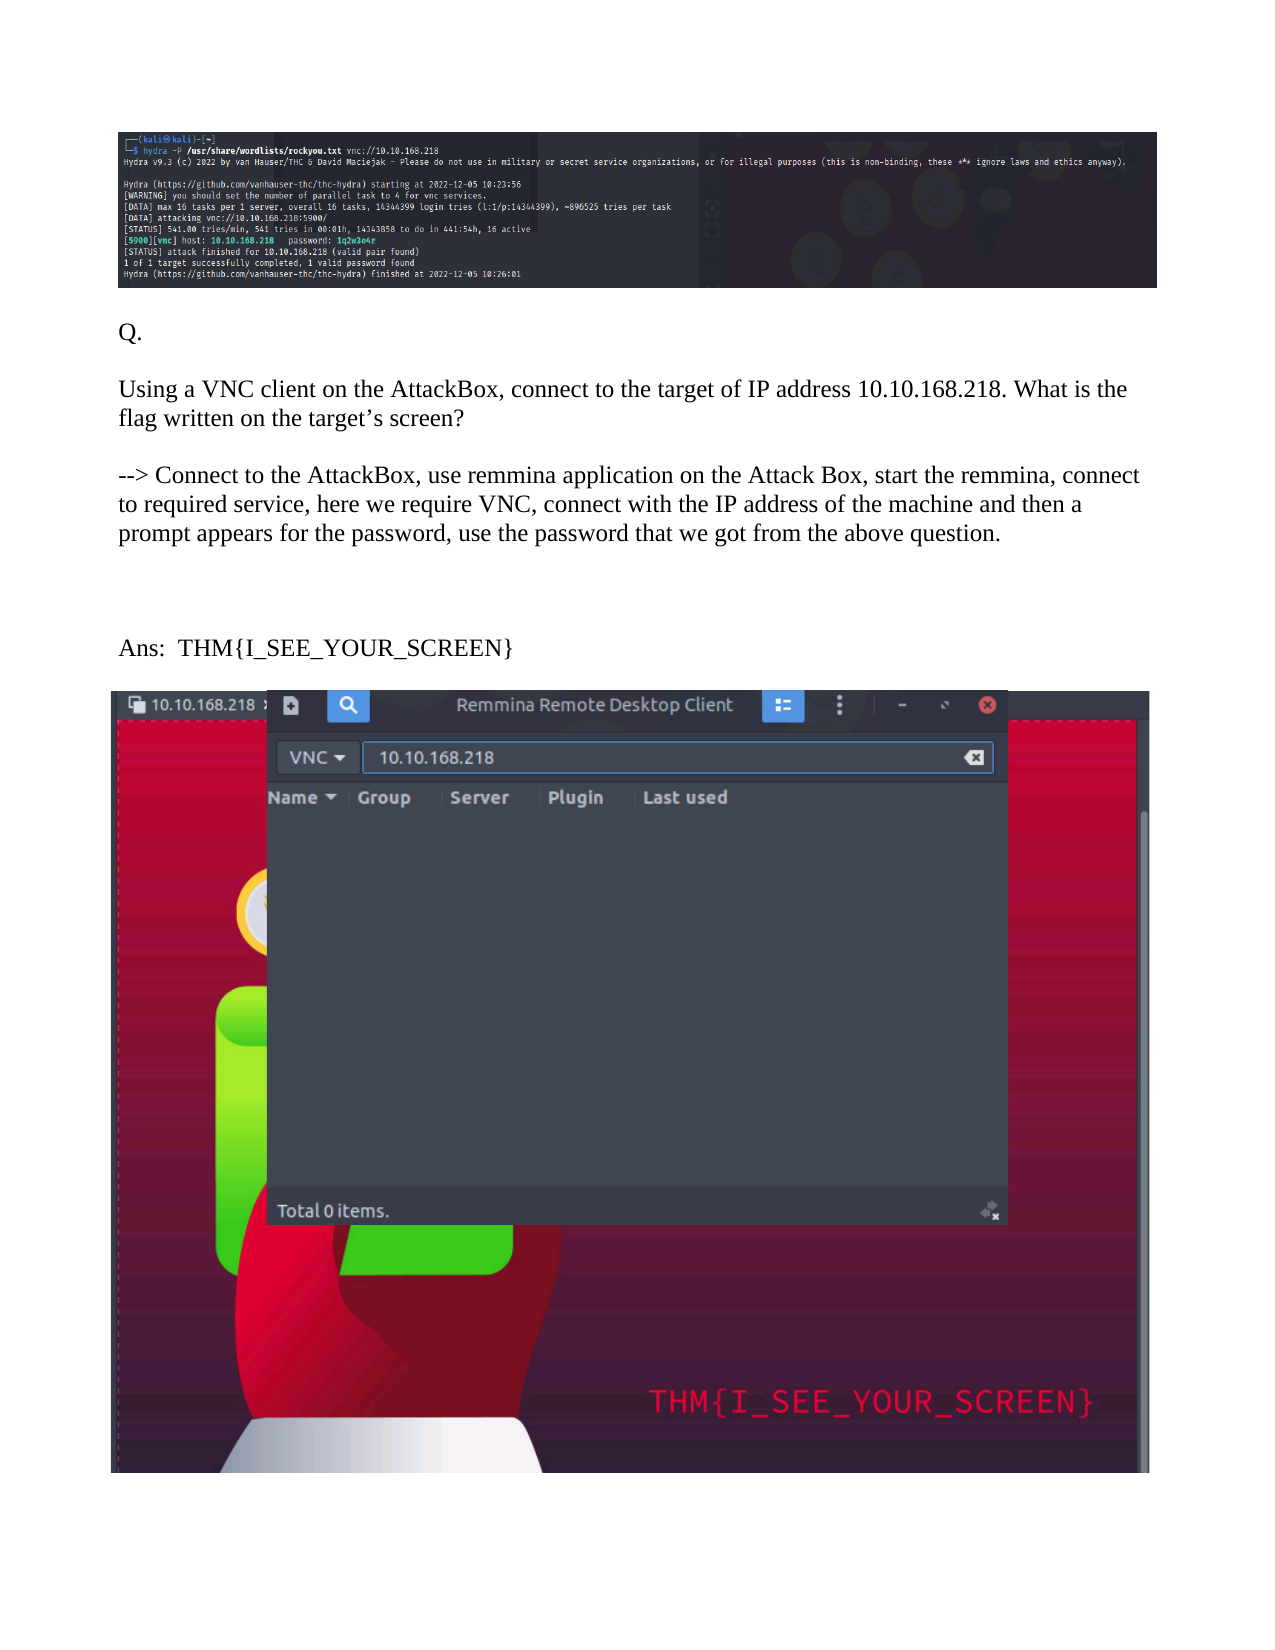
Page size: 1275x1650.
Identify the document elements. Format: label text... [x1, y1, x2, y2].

text Using a VNC client on the AttackBox, connect to the target of IP address 10.10.168.218. What is the flag written on the target’s screen? [118, 374, 1157, 432]
text Ans: THM{I_SEE_YOUR_SCREEN} [118, 633, 1157, 662]
text Q. [118, 317, 1157, 345]
picture [110, 690, 1150, 1473]
text --> Connect to the AttackBox, use remmina application on the Attack Box, start the remmina, connect to required service, here we require VNC, connect with the IP address of the machine and then a prompt appears for the password, use the password that we got from the above question. [118, 460, 1157, 547]
picture [118, 132, 1157, 288]
